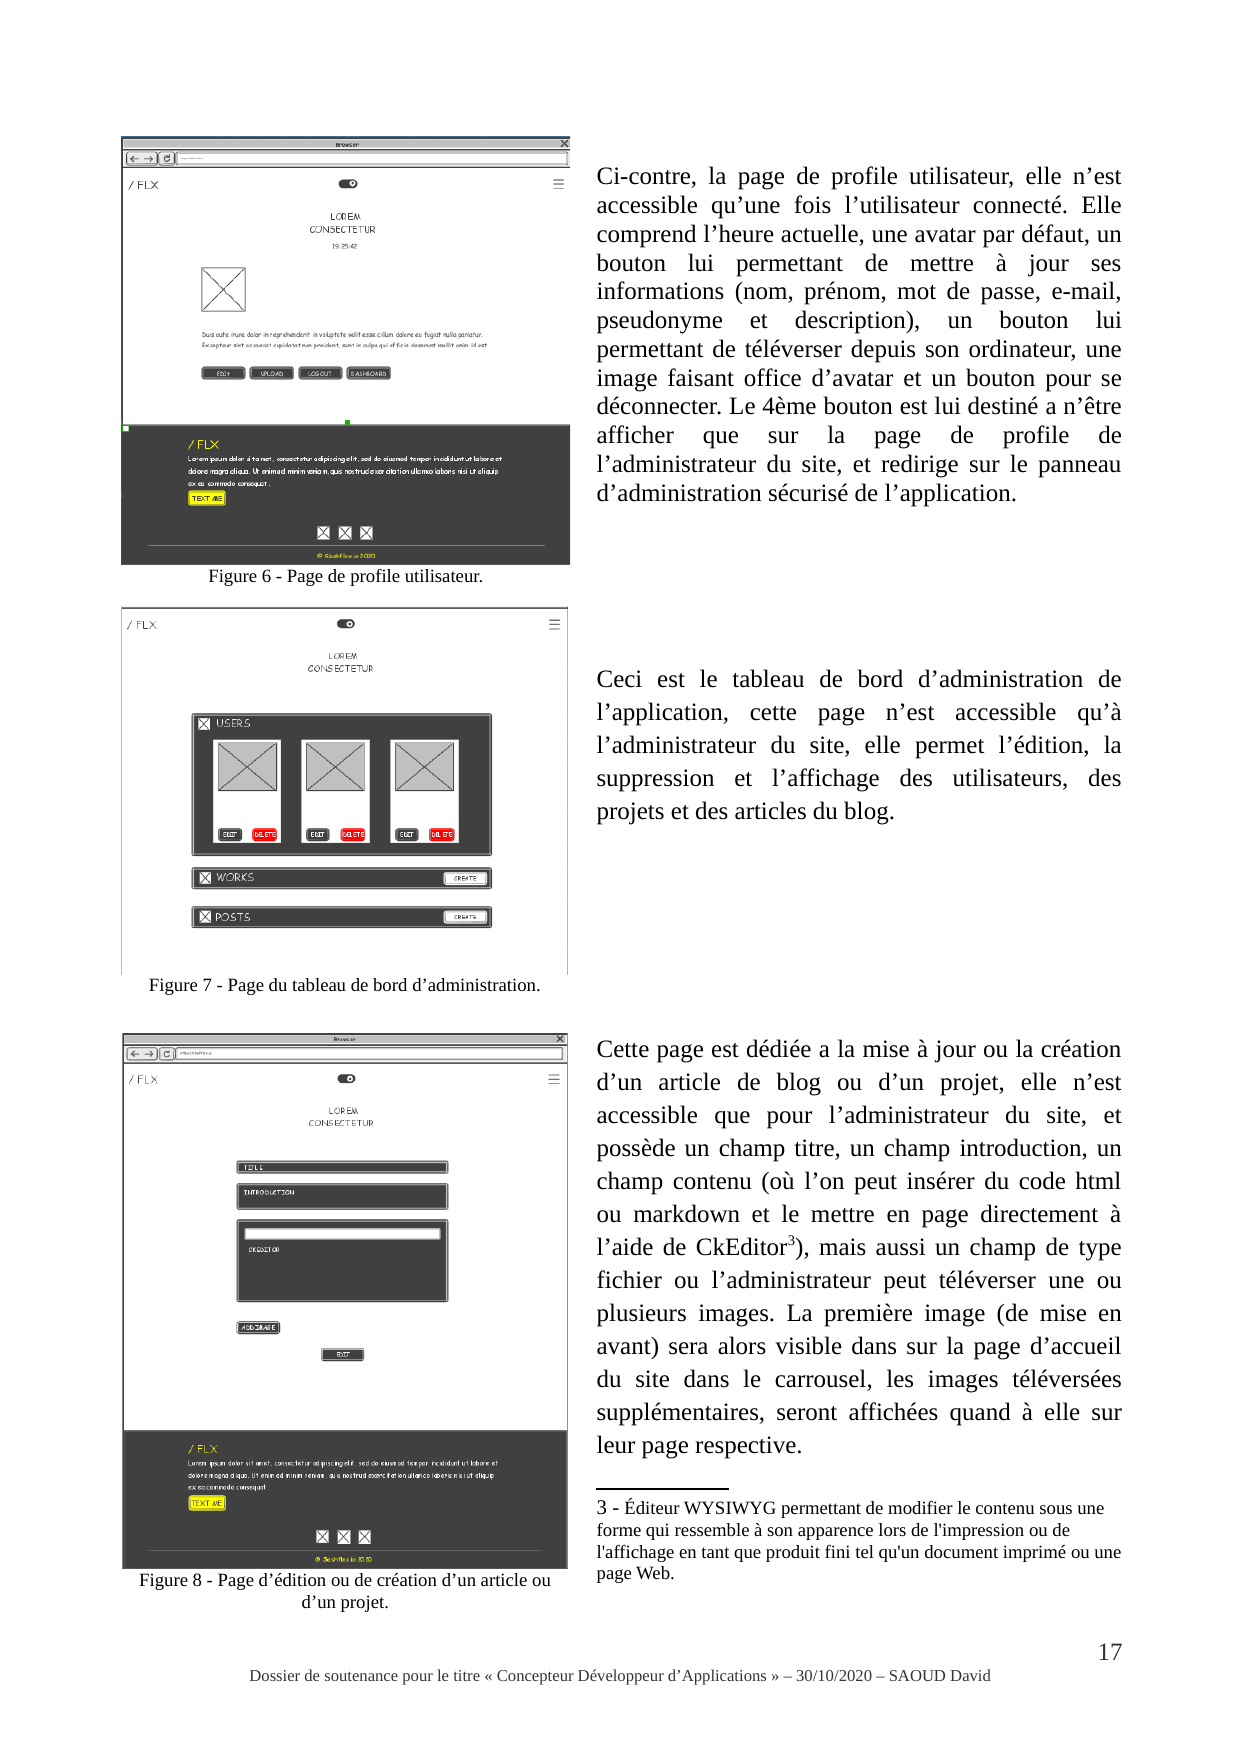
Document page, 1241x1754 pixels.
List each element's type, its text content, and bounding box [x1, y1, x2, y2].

text Ci-contre, la page de profile utilisateur, elle n’est accessible qu’une fois l’utilisateur connecté. Elle comprend l’heure actuelle, une avatar par défaut, un bouton lui permettant de mettre à jour ses informations (nom, prénom, mot de passe, e-mail, pseudonyme et description), un bouton lui permettant de téléverser depuis son ordinateur, une image faisant office d’avatar et un bouton pour se déconnecter. Le 4ème bouton est lui destiné a n’être afficher que sur la page de profile de l’administrateur du site, et redirige sur le panneau d’administration sécurisé de l’application. [596, 161, 1122, 506]
picture [122, 1033, 568, 1569]
picture [121, 606, 568, 975]
text Figure 7 - Page du tableau de bord d’administration. [122, 975, 568, 996]
text Cette page est dédiée a la mise à jour ou la création d’un article de blog ou d’un projet, elle n’est accessible que pour l’administrateur du site, et possède un champ titre, un champ introduction, un champ contenu (où l’on peut insérer du code html ou markdown et le mettre en page directement à l’aide de CkEditor), mais aussi un champ de type fichier ou l’administrateur peut téléverser une ou plusieurs images. La première image (de mise en avant) sera alors visible dans sur la page d’accueil du site dans le carrousel, les images téléversées supplémentaires, seront affichées quand à elle sur leur page respective. [596, 1034, 1122, 1459]
text Figure 8 - Page d’édition ou de création d’un article ou d’un projet. [122, 1569, 568, 1612]
text Ceci est le tableau de bord d’administration de l’application, cette page n’est accessible qu’à l’administrateur du site, elle permet l’édition, la suppression et l’affichage des utilisateurs, des projets et des articles du blog. [596, 664, 1122, 825]
picture [121, 136, 571, 565]
text - Éditeur WYSIWYG permettant de modifier le contenu sous une forme qui ressemble à son apparence lors de l'impression ou de l'affichage en tant que produit fini tel qu'un document imprimé ou une page Web. [596, 1495, 1122, 1584]
text Figure 6 - Page de profile utilisateur. [121, 565, 570, 586]
